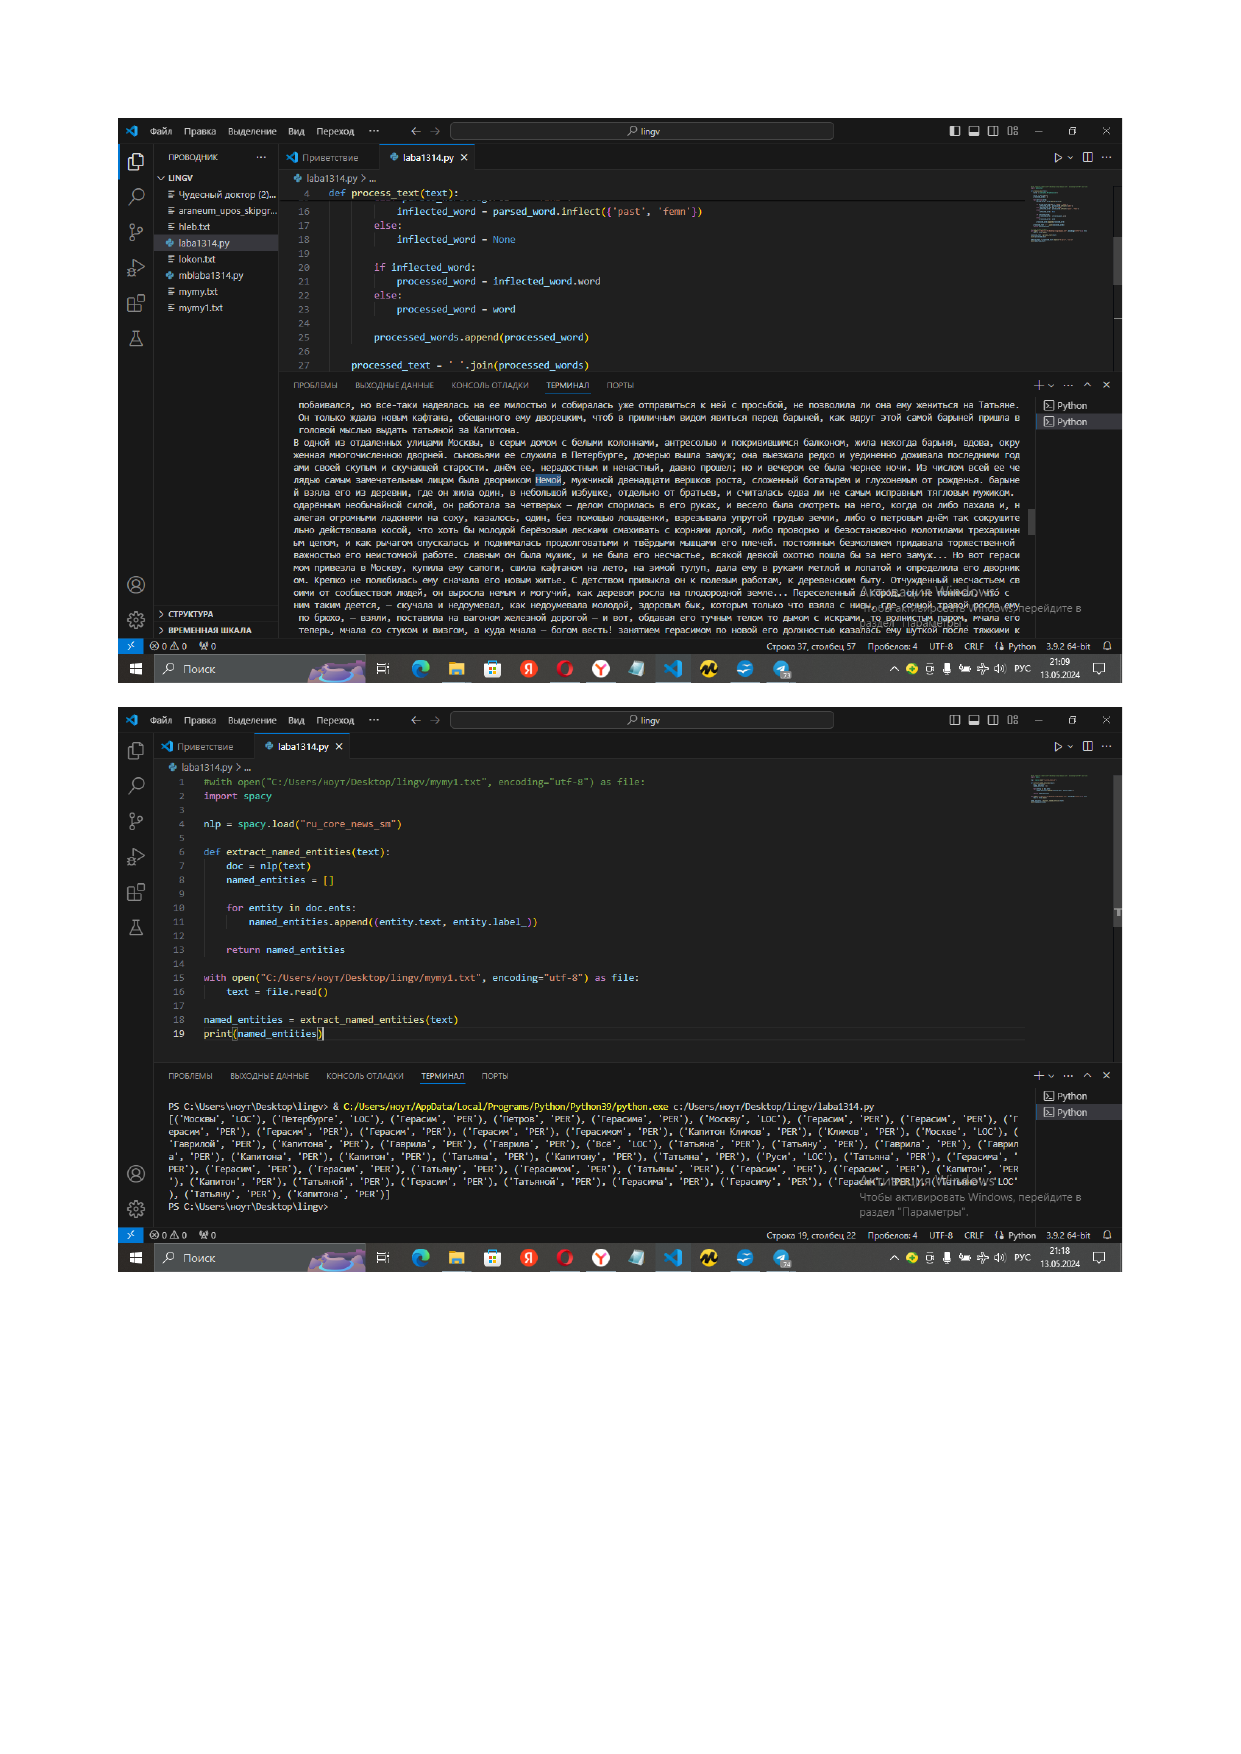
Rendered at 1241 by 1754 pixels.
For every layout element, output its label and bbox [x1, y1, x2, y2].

picture [118, 707, 1123, 1272]
picture [118, 118, 1123, 683]
